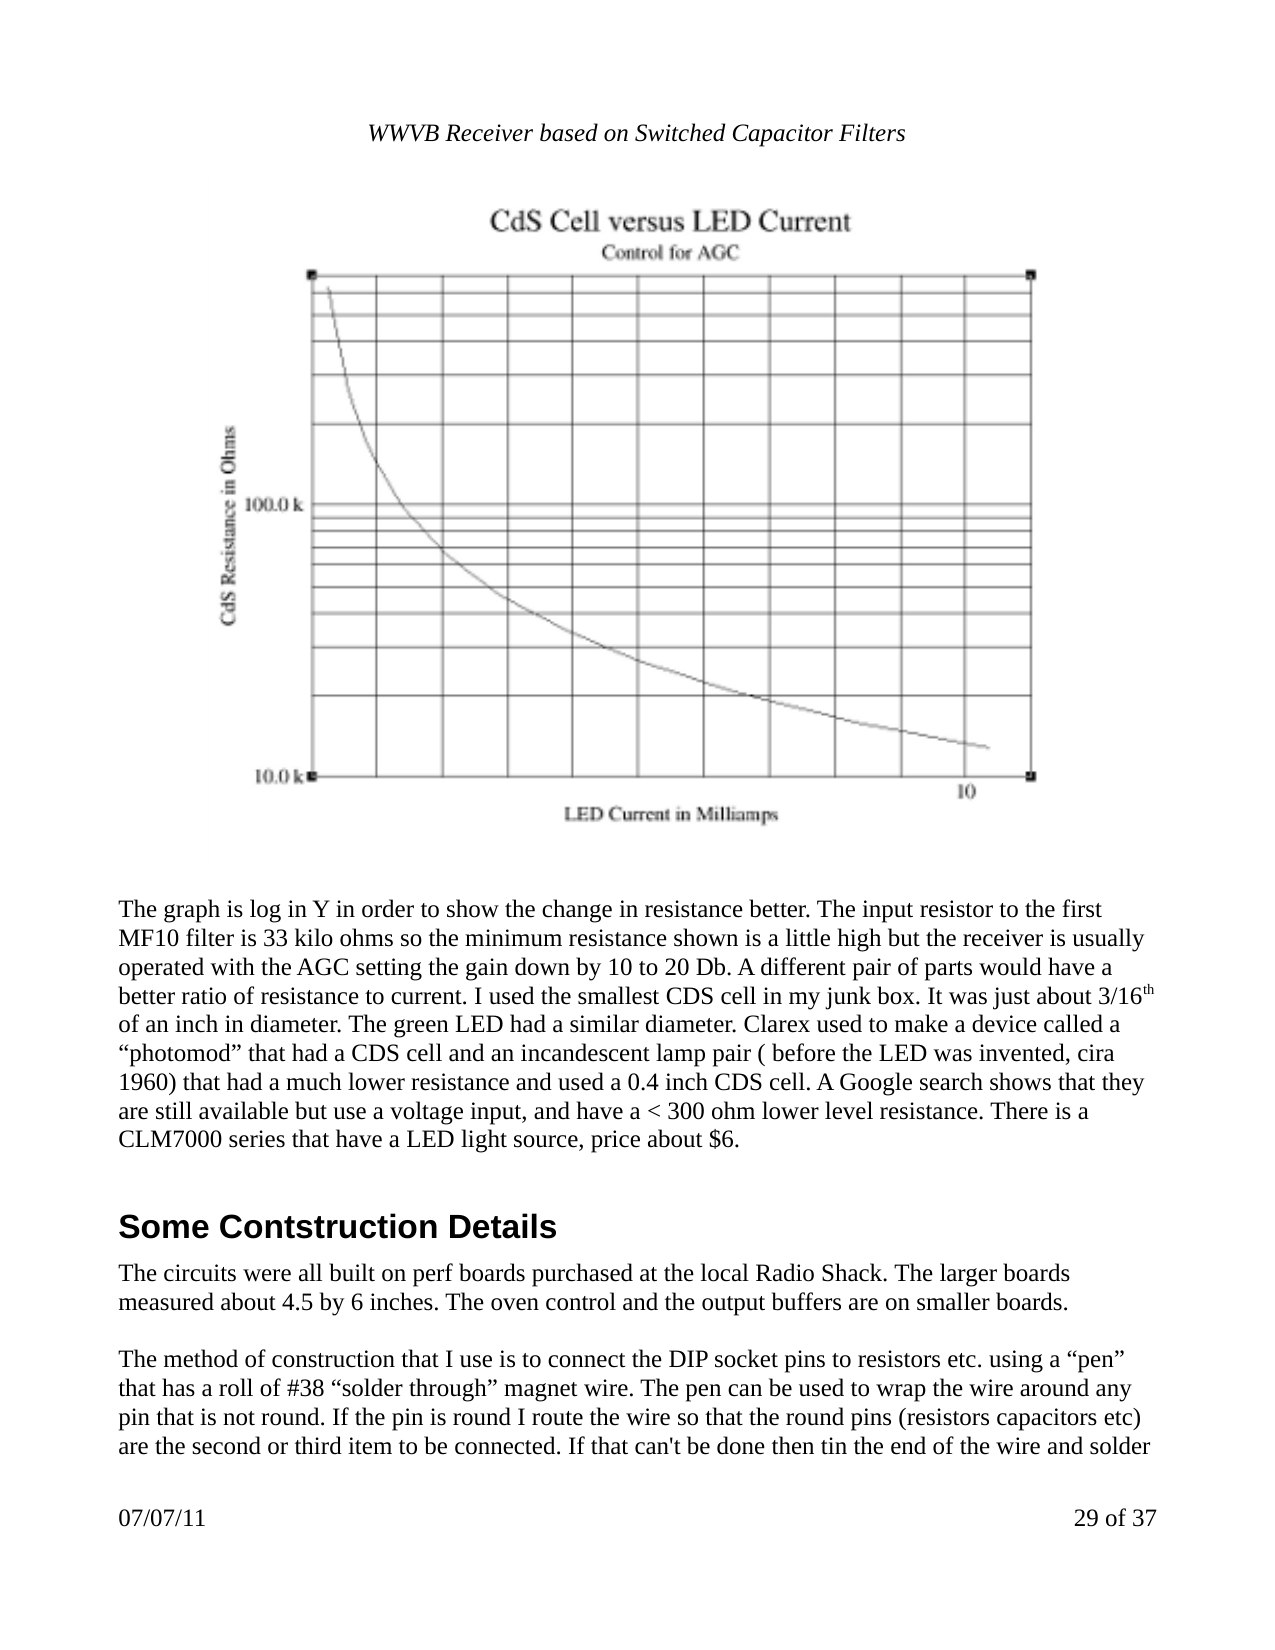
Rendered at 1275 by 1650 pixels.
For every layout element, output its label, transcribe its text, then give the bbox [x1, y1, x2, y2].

subtitle Some Contstruction Details [118, 1207, 1157, 1246]
text The circuits were all built on perf boards purchased at the local Radio Shack. The larger boards measured about 4.5 by 6 inches. The oven control and the output buffers are on smaller boards. [118, 1258, 1157, 1316]
picture [207, 176, 1068, 866]
text The graph is log in Y in order to show the change in resistance better. The input resistor to the first MF10 filter is 33 kilo ohms so the minimum resistance shown is a little high but the receiver is usually operated with the AGC setting the gain down by 10 to 20 Db. A different pair of parts would have a better ratio of resistance to current. I used the smallest CDS cell in my junk box. It was just about 3/16th of an inch in diameter. The green LED had a similar diameter. Clarex used to make a device called a “photomod” that had a CDS cell and an incandescent lamp pair ( before the LED was invented, cira 1960) that had a much lower resistance and used a 0.4 inch CDS cell. A Google search shows that they are still available but use a voltage input, and have a < 300 ohm lower level resistance. There is a CLM7000 series that have a LED light source, price about $6. [118, 894, 1157, 1153]
text The method of construction that I use is to connect the DIP socket pins to resistors etc. using a “pen” that has a roll of #38 “solder through” magnet wire. The pen can be used to wrap the wire around any pin that is not round. If the pin is round I route the wire so that the round pins (resistors capacitors etc) are the second or third item to be connected. If that can't be done then tin the end of the wire and solder [118, 1344, 1157, 1459]
